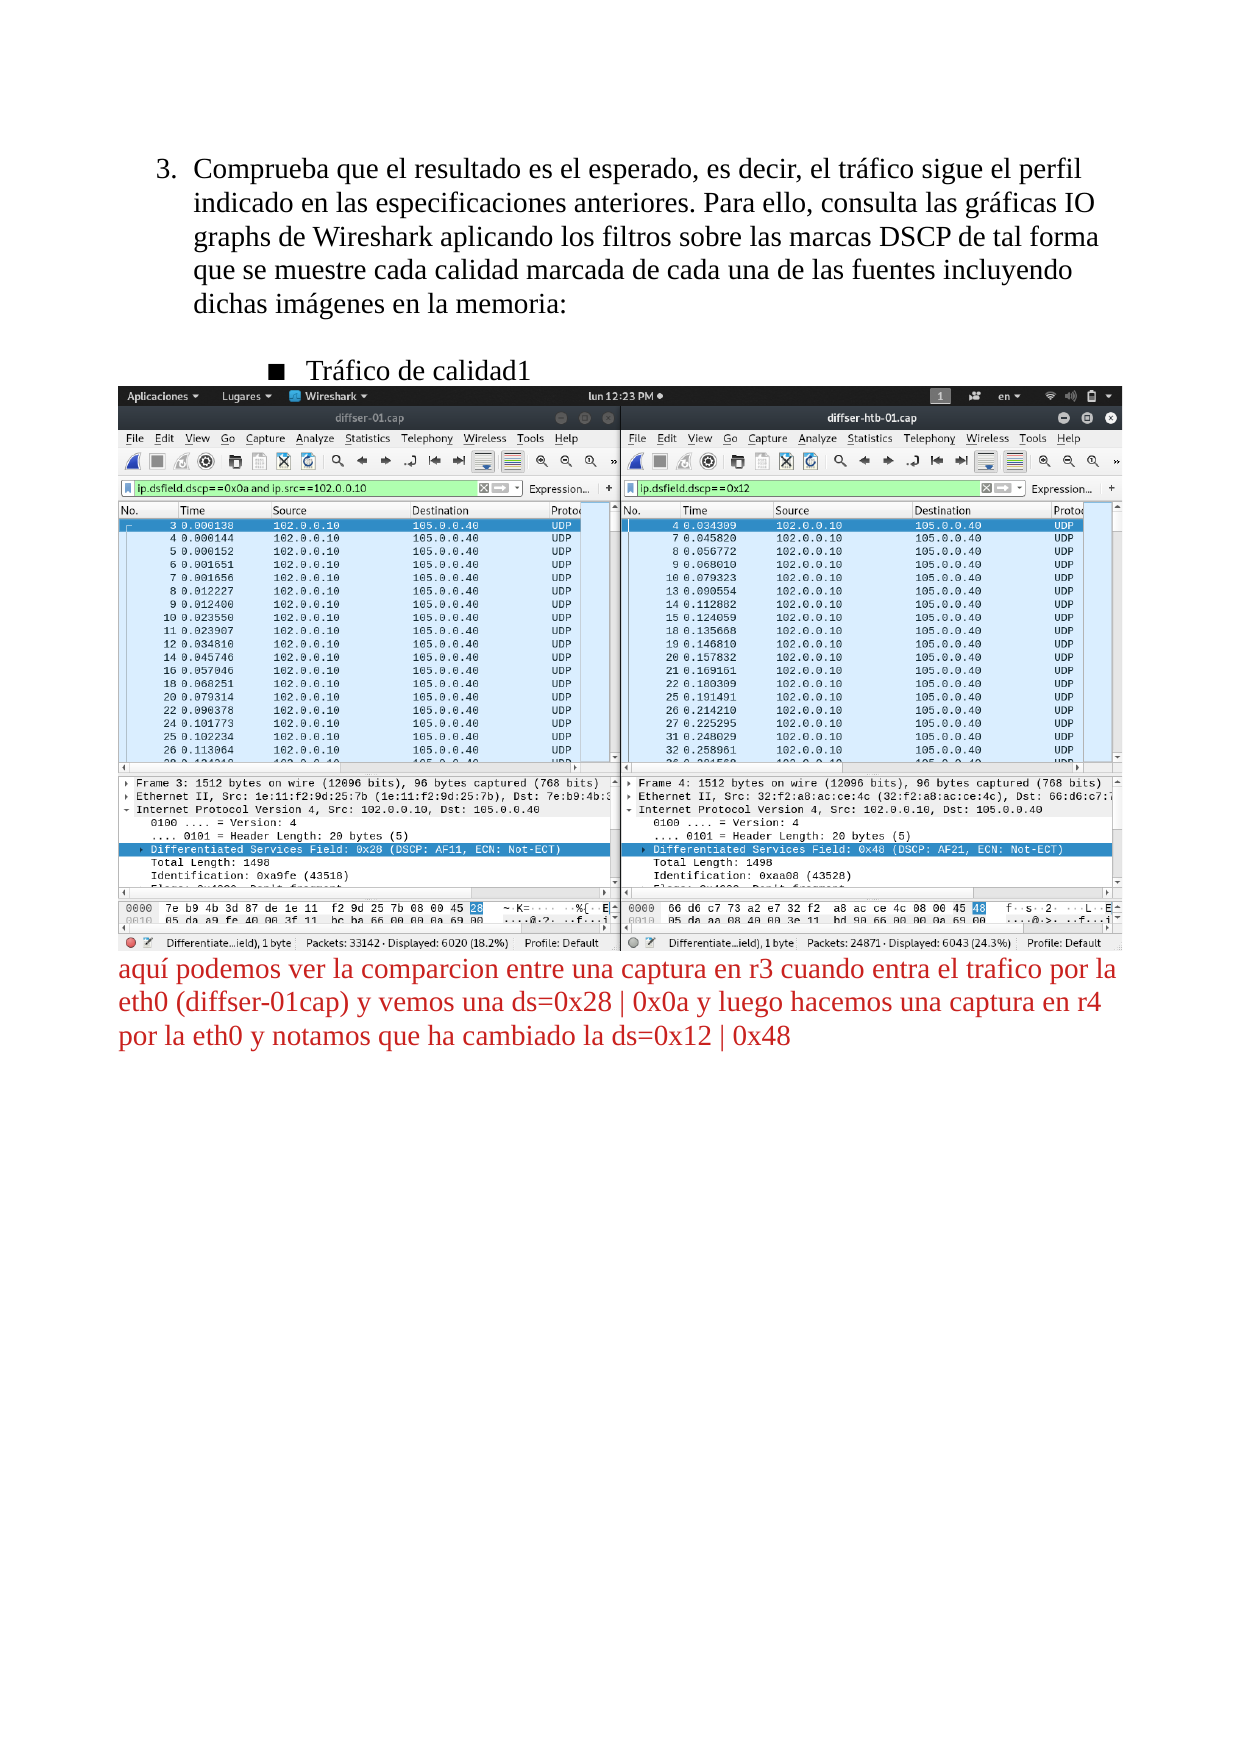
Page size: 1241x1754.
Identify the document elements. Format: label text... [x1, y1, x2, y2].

list Tráfico de calidad1 [268, 353, 1122, 386]
list Comprueba que el resultado es el esperado, es decir, el tráfico sigue el perfil indicado en las especificaciones anteriores. Para ello, consulta las gráficas IO graphs de Wireshark aplicando los filtros sobre las marcas DSCP de tal forma que se muestre cada calidad marcada de cada una de las fuentes incluyendo dichas imágenes en la memoria: [156, 152, 1122, 319]
text aquí podemos ver la comparcion entre una captura en r3 cuando entra el trafico por la eth0 (diffser-01cap) y vemos una ds=0x28 | 0x0a y luego hacemos una captura en r4 por la eth0 y notamos que ha cambiado la ds=0x12 | 0x48 [118, 951, 1122, 1052]
picture [118, 386, 1123, 951]
